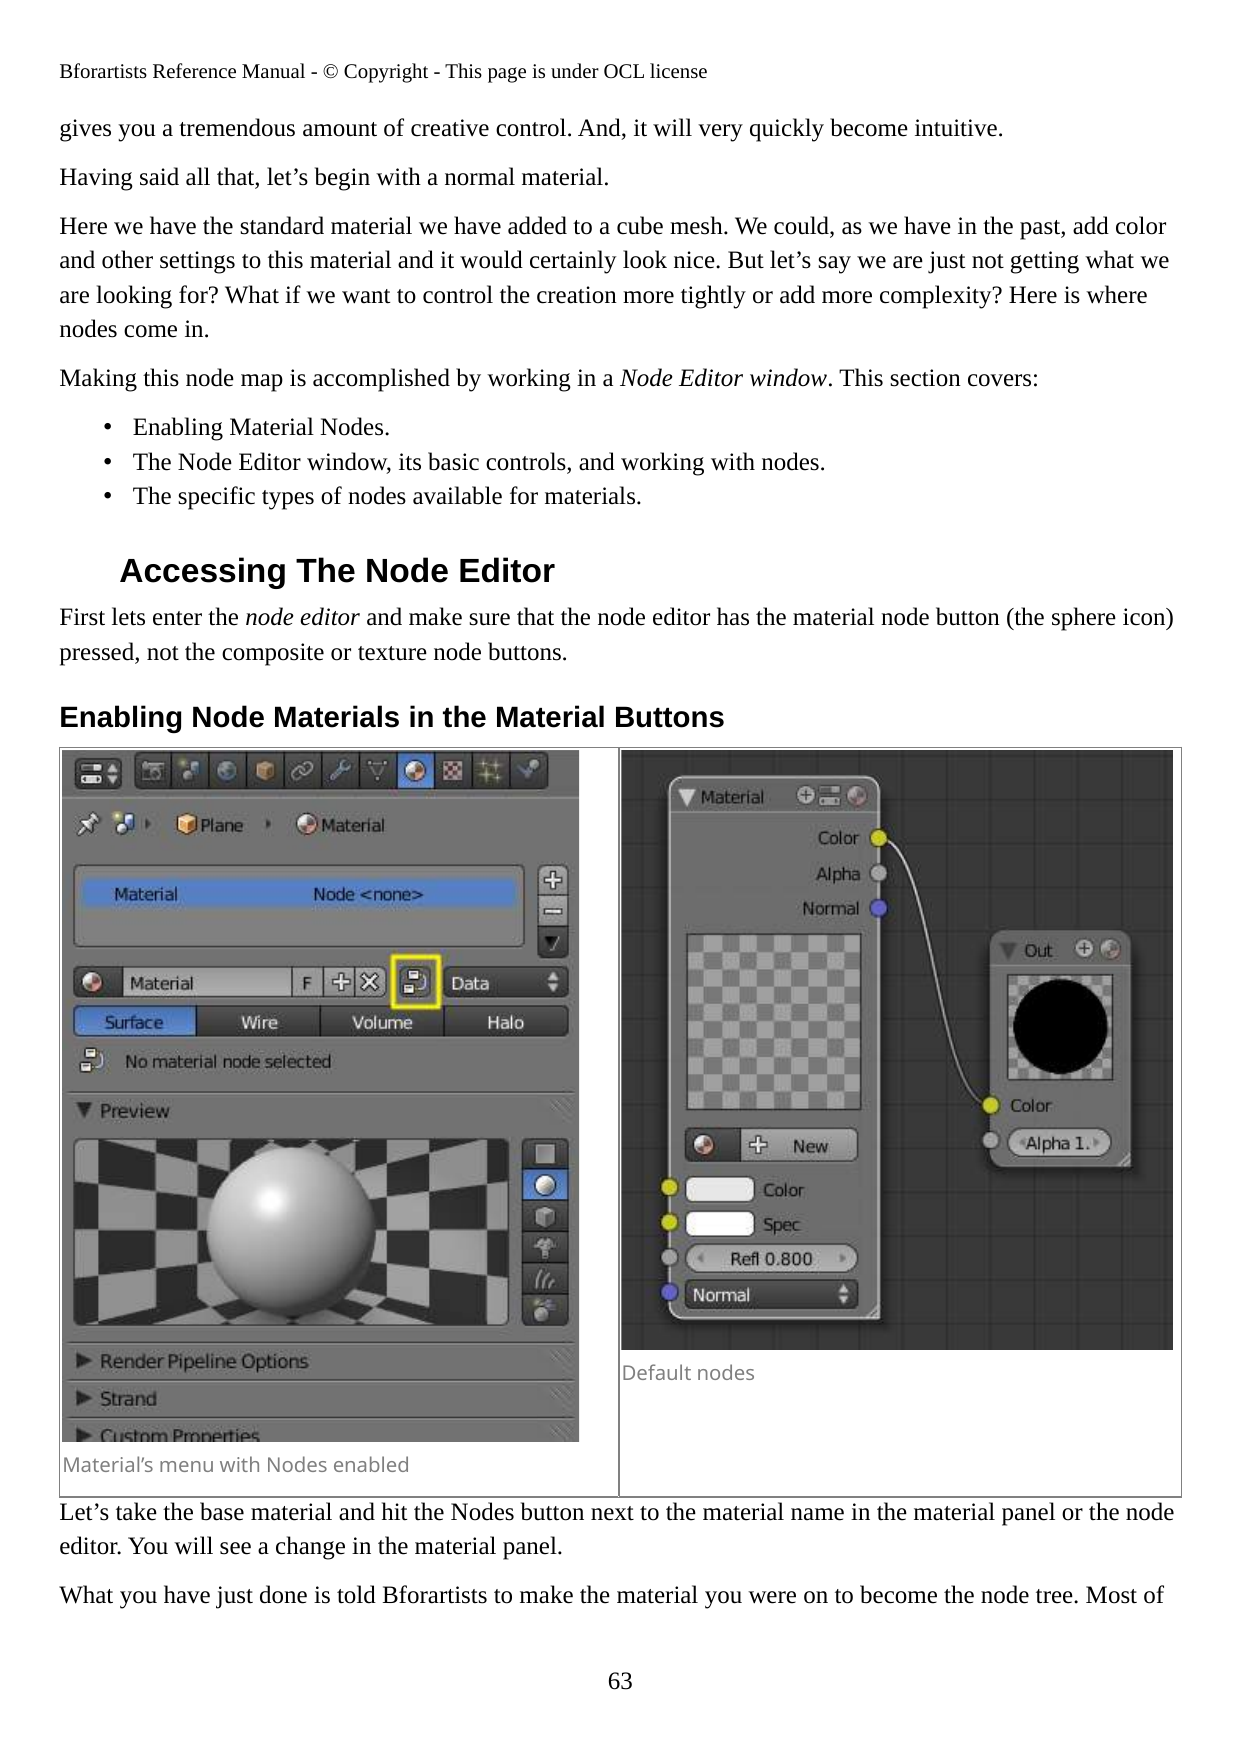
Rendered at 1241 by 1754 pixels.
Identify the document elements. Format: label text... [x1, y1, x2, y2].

text What you have just done is told Bforartists to make the material you were on to become the node tree. Most of [59, 1580, 1181, 1609]
text gives you a tremendous amount of creative control. And, it will very quickly become intuitive. [59, 113, 1181, 141]
subtitle Accessing The Node Editor [59, 551, 1181, 590]
text Here we have the standard material we have added to a cube mesh. We could, as we have in the past, add color and other settings to this material and it would certainly look nice. But let’s say we are just not getting what we are looking for? What if we want to control the creation more tightly or add more complexity? Here is where nodes come in. [59, 211, 1181, 343]
text First lets enter the node editor and make sure that the node editor has the material node button (the sphere icon) pressed, not the composite or texture node buttons. [59, 602, 1181, 666]
table_header Default nodes [620, 748, 1181, 1496]
subtitle Enabling Node Materials in the Material Buttons [59, 700, 1181, 734]
picture [62, 750, 580, 1442]
list The Node Editor window, its basic controls, and working with nodes. [103, 447, 1181, 476]
picture [621, 750, 1173, 1350]
text Let’s take the base material and hit the Nodes button next to the material name in the material panel or the node editor. You will see a change in the material panel. [59, 1498, 1181, 1560]
list The specific types of nodes available for materials. [103, 481, 1181, 510]
text Making this node map is accomplished by working in a Node Editor window. This section covers: [59, 363, 1181, 392]
table_header Material’s menu with Nodes enabled [60, 748, 618, 1496]
list Enabling Material Nodes. [103, 412, 1181, 441]
text Having said all that, let’s begin with a normal material. [59, 162, 1181, 190]
